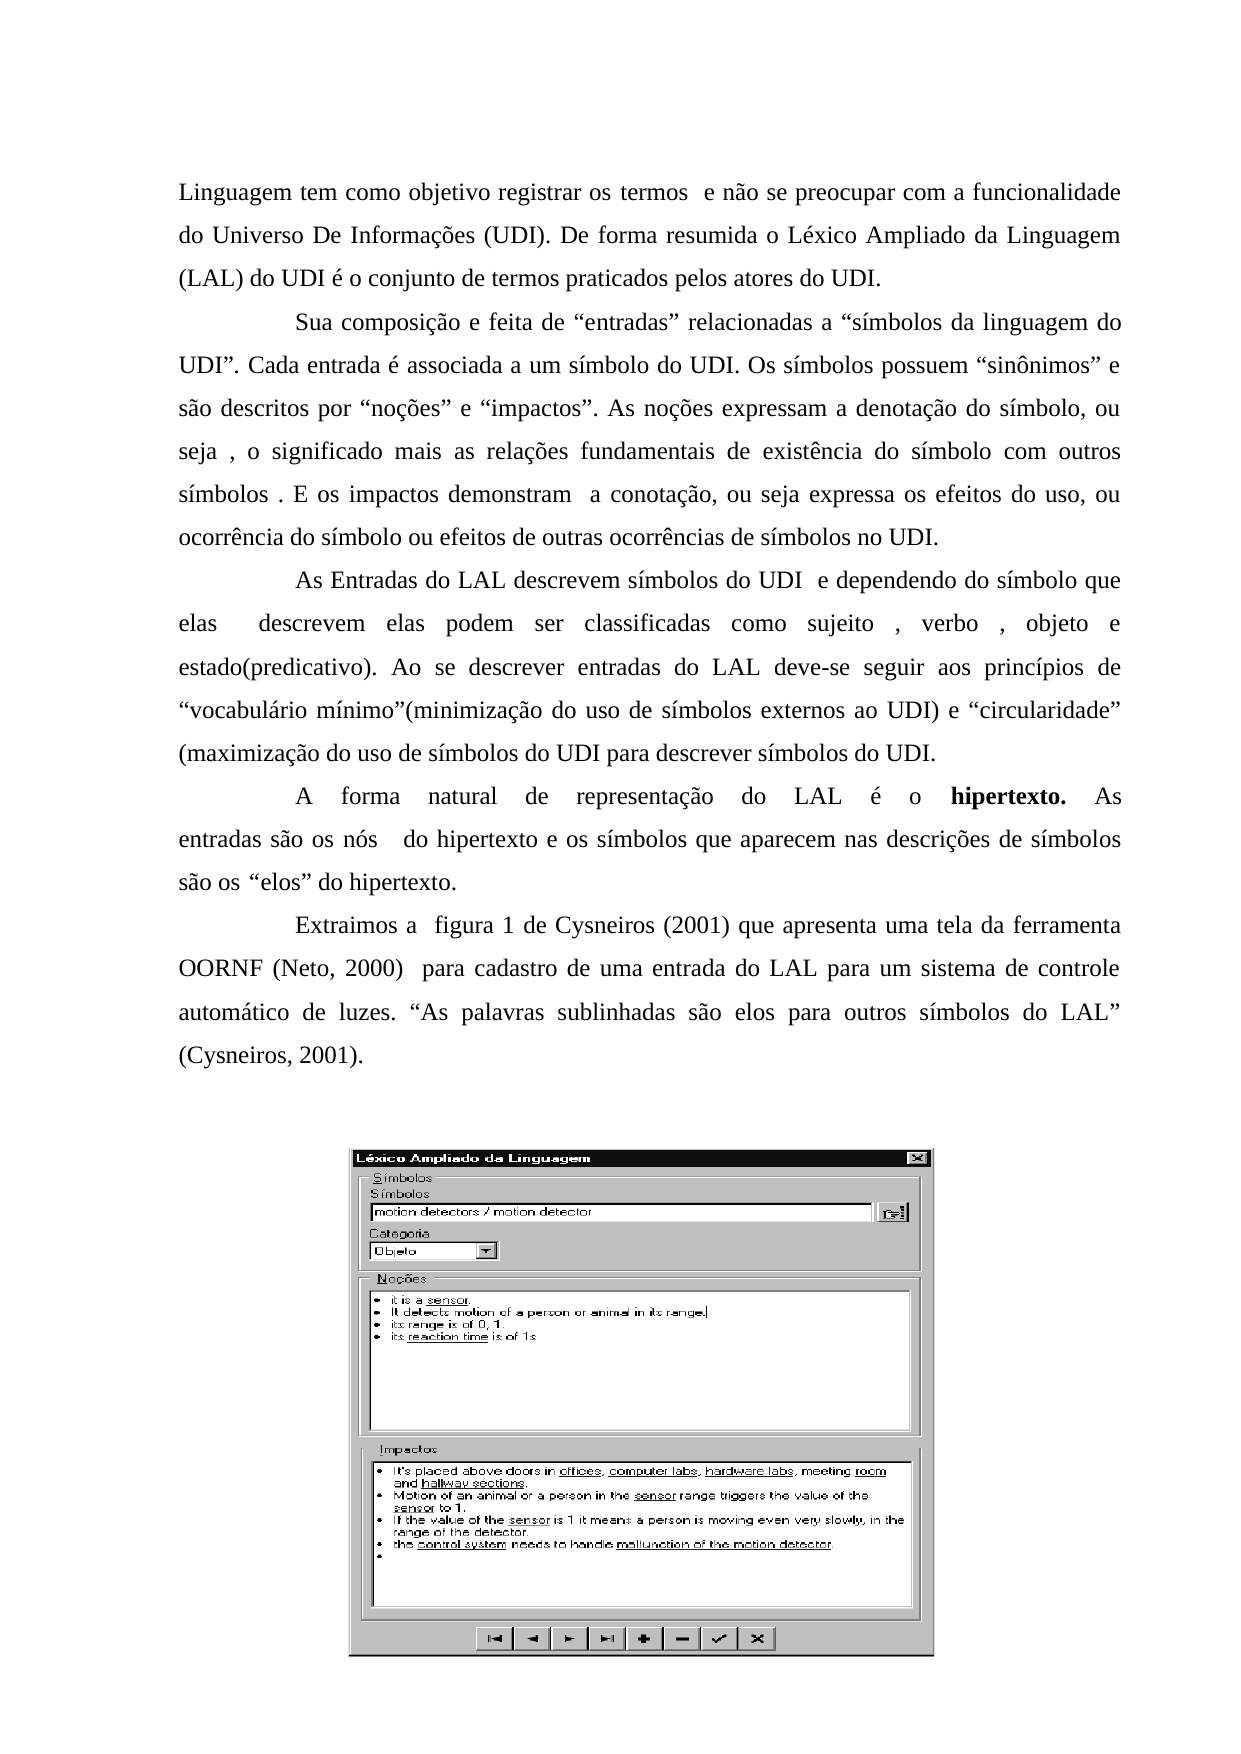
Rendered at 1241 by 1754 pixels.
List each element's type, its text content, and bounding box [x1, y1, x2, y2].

text Linguagem tem como objetivo registrar os termos e não se preocupar com a funcionalidade do Universo De Informações (UDI). De forma resumida o Léxico Ampliado da Linguagem (LAL) do UDI é o conjunto de termos praticados pelos atores do UDI. [178, 177, 1122, 292]
text A forma natural de representação do LAL é o hipertexto. As entradas são os nós do hipertexto e os símbolos que aparecem nas descrições de símbolos são os “elos” do hipertexto. [178, 781, 1122, 896]
text Extraimos a figura 1 de Cysneiros (2001) que apresenta uma tela da ferramenta OORNF (Neto, 2000) para cadastro de uma entrada do LAL para um sistema de controle automático de luzes. “As palavras sublinhadas são elos para outros símbolos do LAL” (Cysneiros, 2001). [178, 910, 1122, 1068]
text Sua composição e feita de “entradas” relacionadas a “símbolos da linguagem do UDI”. Cada entrada é associada a um símbolo do UDI. Os símbolos possuem “sinônimos” e são descritos por “noções” e “impactos”. As noções expressam a denotação do símbolo, ou seja , o significado mais as relações fundamentais de existência do símbolo com outros símbolos . E os impactos demonstram a conotação, ou seja expressa os efeitos do uso, ou ocorrência do símbolo ou efeitos de outras ocorrências de símbolos no UDI. [178, 307, 1122, 551]
text As Entradas do LAL descrevem símbolos do UDI e dependendo do símbolo que elas descrevem elas podem ser classificadas como sujeito , verbo , objeto e estado(predicativo). Ao se descrever entradas do LAL deve-se seguir aos princípios de “vocabulário mínimo”(minimização do uso de símbolos externos ao UDI) e “circularidade” (maximização do uso de símbolos do UDI para descrever símbolos do UDI. [178, 565, 1122, 767]
